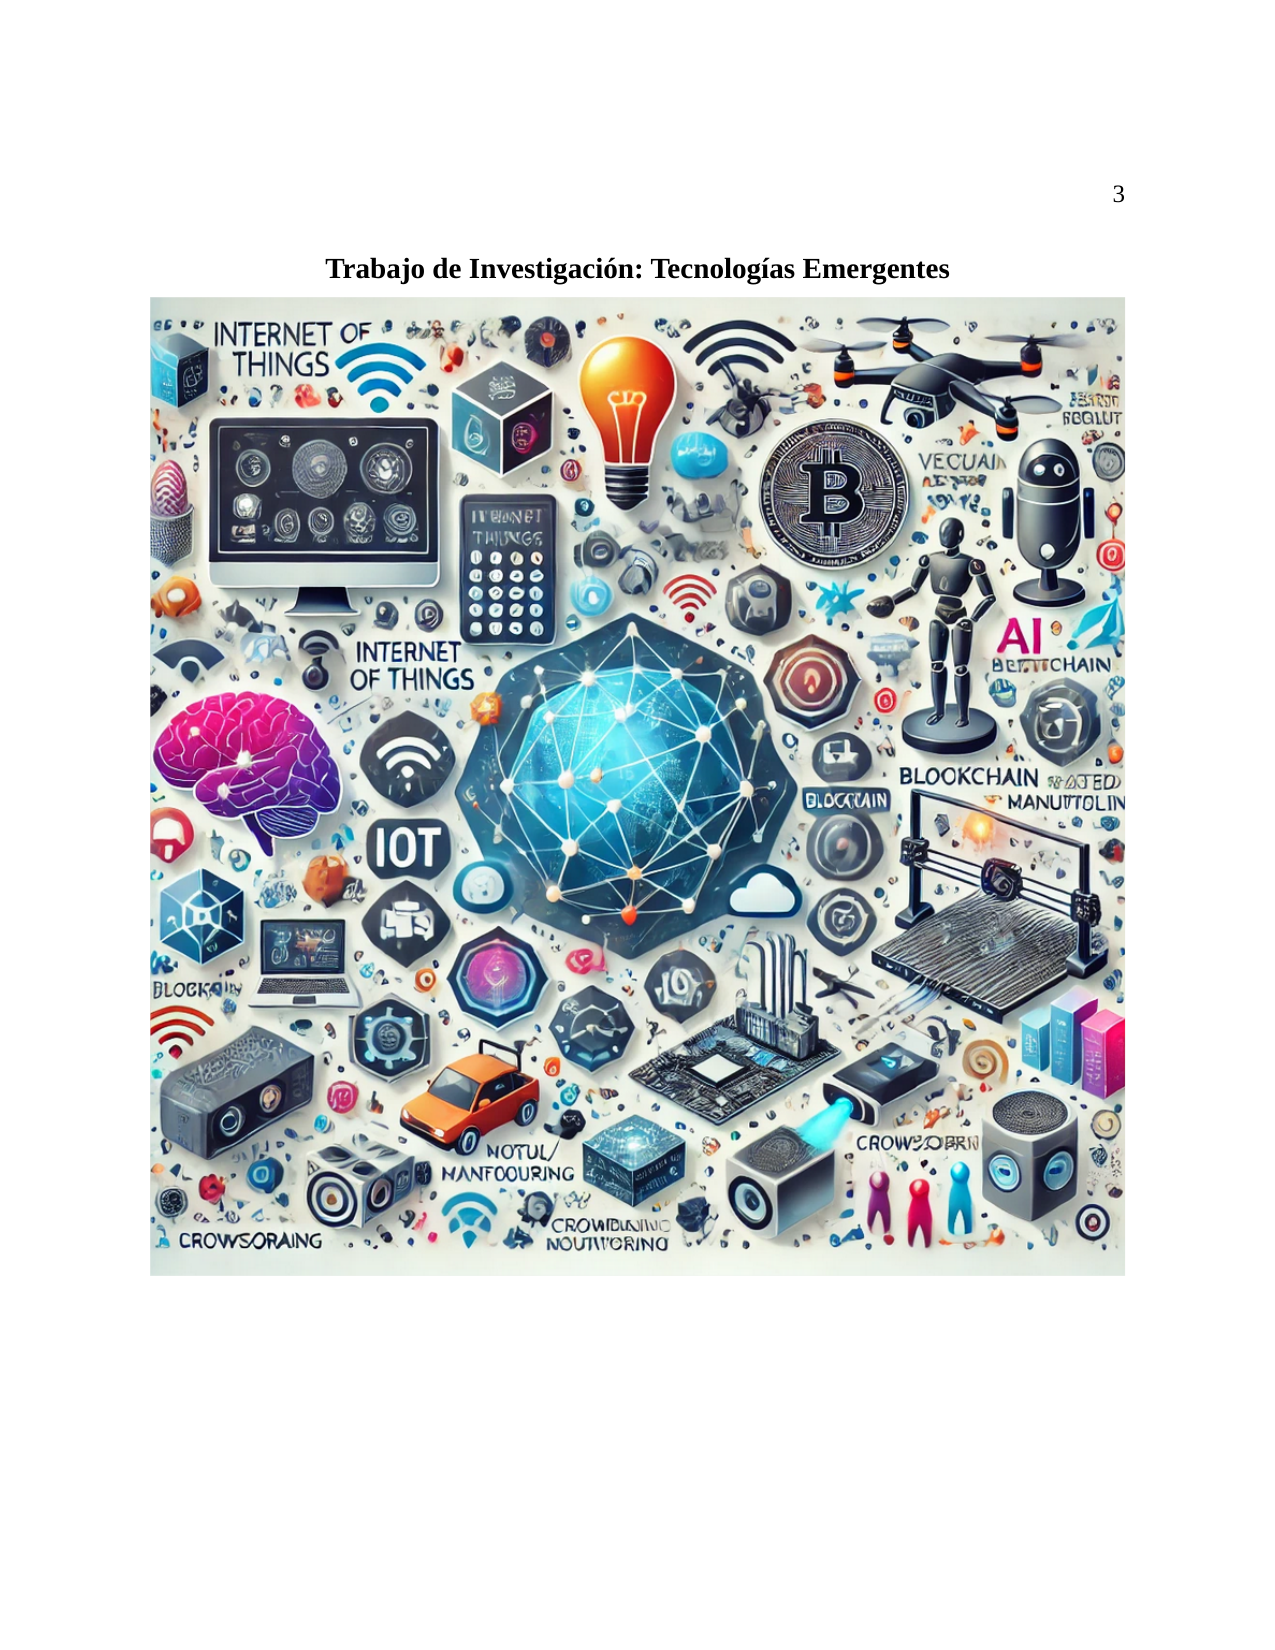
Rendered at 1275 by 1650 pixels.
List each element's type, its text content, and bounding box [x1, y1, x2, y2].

picture [150, 297, 1125, 1276]
subtitle Trabajo de Investigación: Tecnologías Emergentes [150, 252, 1125, 285]
